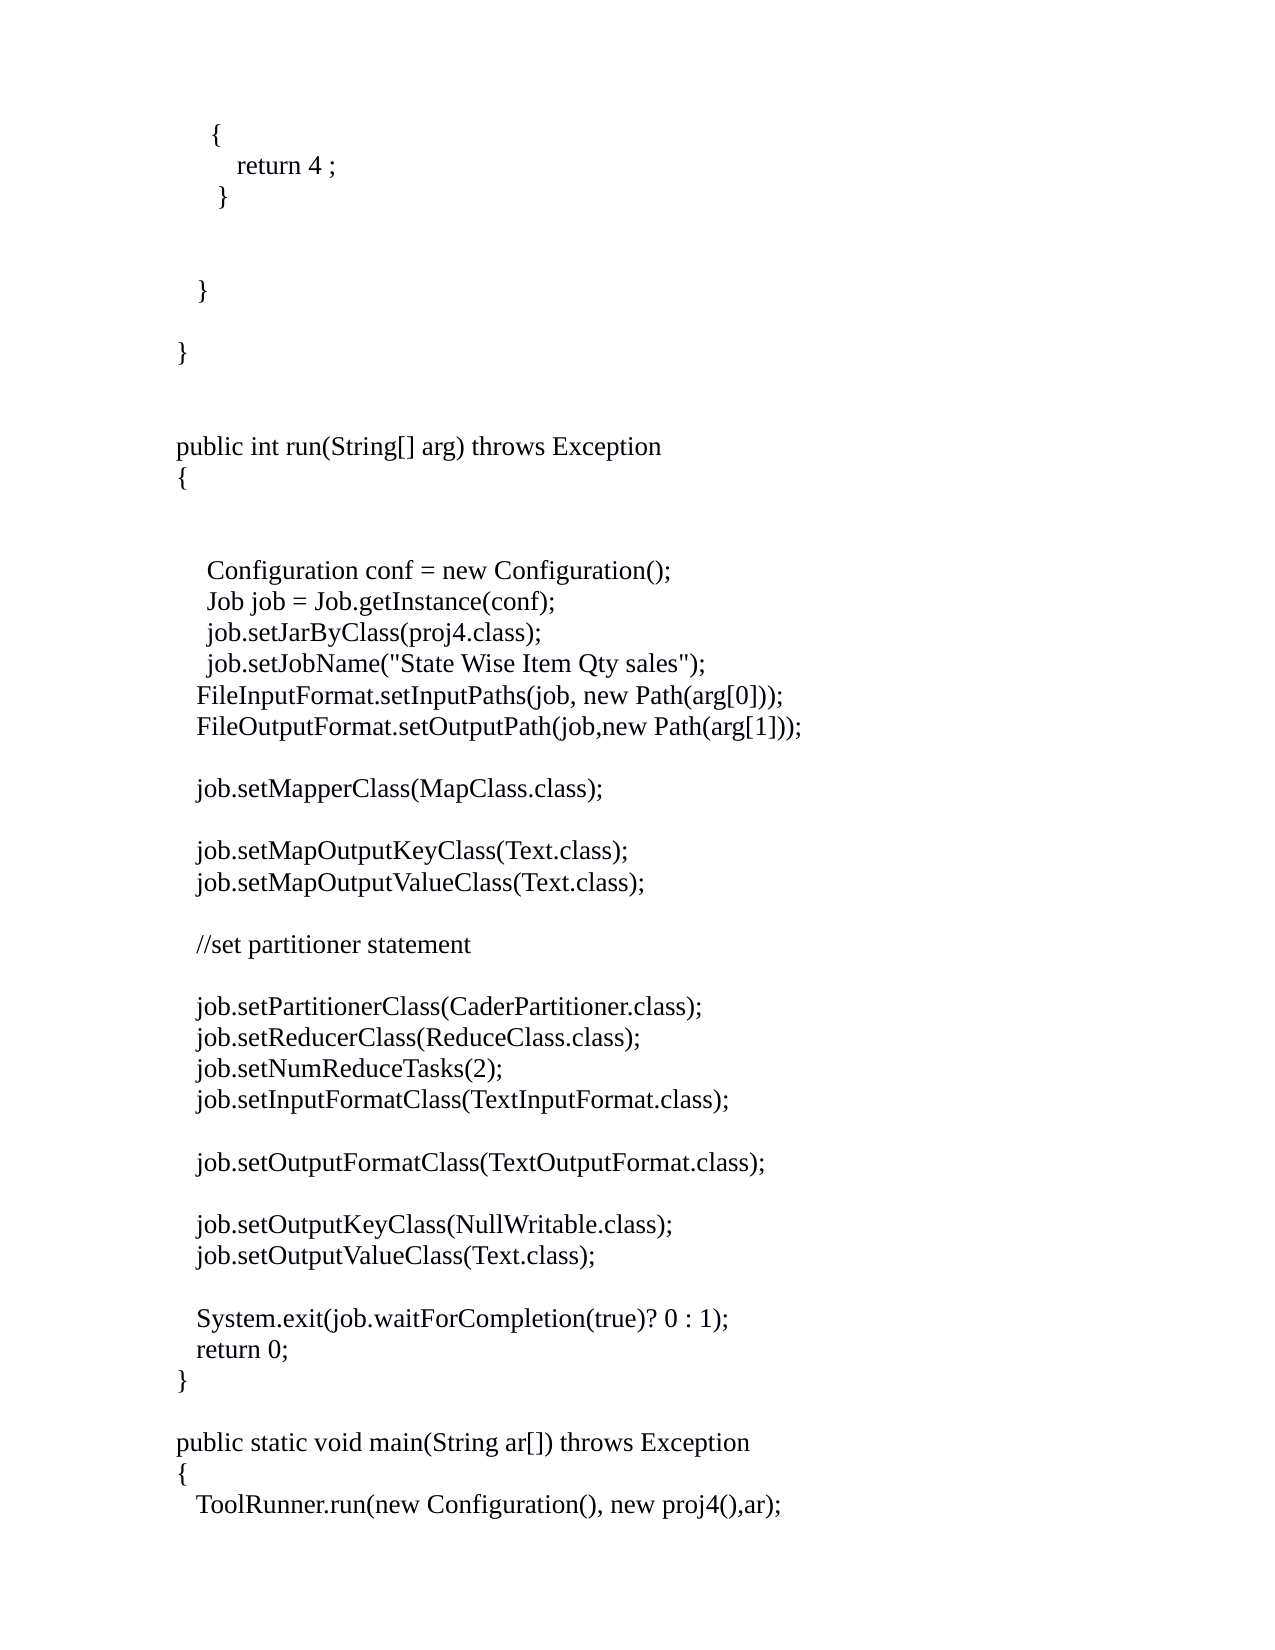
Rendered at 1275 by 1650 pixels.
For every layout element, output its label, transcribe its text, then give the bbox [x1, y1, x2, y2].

text return 0; [156, 1333, 1157, 1364]
text FileInputFormat.setInputPaths(job, new Path(arg[0])); [156, 679, 1157, 710]
text FileOutputFormat.setOutputPath(job,new Path(arg[1])); [156, 710, 1157, 741]
text { [156, 1457, 1157, 1488]
text job.setNumReduceTasks(2); [156, 1052, 1157, 1084]
text public int run(String[] arg) throws Exception [156, 429, 1157, 461]
text } [156, 274, 1157, 305]
text { [156, 461, 1157, 492]
text } [156, 1364, 1157, 1395]
text job.setReducerClass(ReduceClass.class); [156, 1021, 1157, 1052]
text return 4 ; [156, 149, 1157, 180]
text job.setOutputValueClass(Text.class); [156, 1239, 1157, 1271]
text job.setJobName("State Wise Item Qty sales"); [156, 648, 1157, 679]
text //set partitioner statement [156, 928, 1157, 959]
text job.setMapOutputKeyClass(Text.class); [156, 834, 1157, 866]
text job.setOutputFormatClass(TextOutputFormat.class); [156, 1146, 1157, 1177]
text job.setMapOutputValueClass(Text.class); [156, 866, 1157, 897]
text job.setInputFormatClass(TextInputFormat.class); [156, 1084, 1157, 1115]
text Configuration conf = new Configuration(); [156, 554, 1157, 585]
text job.setJarByClass(proj4.class); [156, 616, 1157, 648]
text Job job = Job.getInstance(conf); [156, 585, 1157, 616]
text job.setPartitionerClass(CaderPartitioner.class); [156, 990, 1157, 1021]
text System.exit(job.waitForCompletion(true)? 0 : 1); [156, 1302, 1157, 1333]
text } [156, 336, 1157, 367]
text job.setMapperClass(MapClass.class); [156, 772, 1157, 803]
text { [156, 118, 1157, 149]
text } [156, 180, 1157, 212]
text public static void main(String ar[]) throws Exception [156, 1426, 1157, 1457]
text job.setOutputKeyClass(NullWritable.class); [156, 1208, 1157, 1239]
text ToolRunner.run(new Configuration(), new proj4(),ar); [156, 1488, 1157, 1520]
